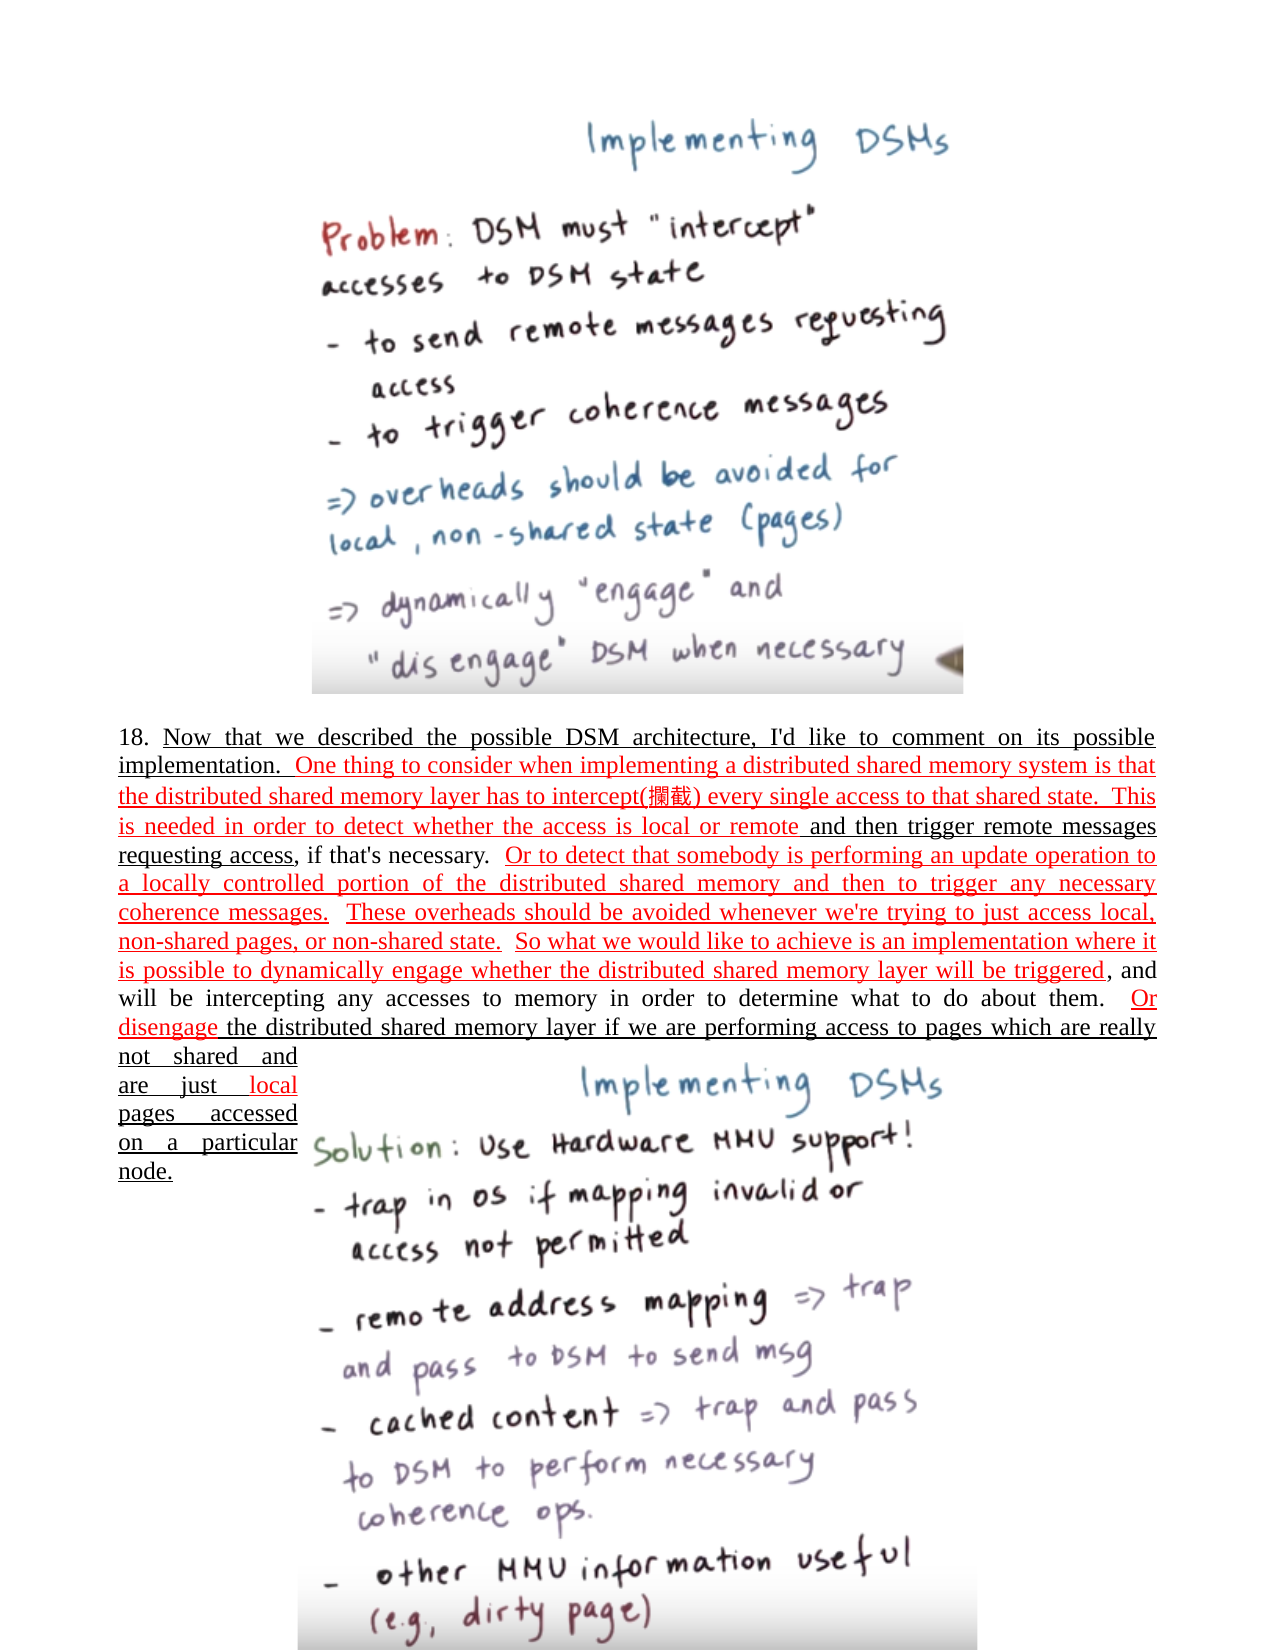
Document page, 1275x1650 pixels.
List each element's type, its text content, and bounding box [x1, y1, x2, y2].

text not shared and are just local pages accessed on a particular node. [118, 1039, 1157, 1185]
text coherence messages. These overheads should be avoided whenever we're trying to just access local, non-shared pages, or non-shared state. So what we would like to achieve is an implementation where it is possible to dynamically engage whether the distributed shared memory layer will be triggered, and will be intercepting any accesses to memory in order to determine what to do about them. Or disengage the distributed shared memory layer if we are performing access to pages which are really [118, 895, 1157, 1037]
text requesting access, if that's necessary. Or to detect that somebody is performing an update operation to a locally controlled portion of the distributed shared memory and then to trigger any necessary [118, 837, 1157, 893]
picture [311, 118, 964, 694]
text 18. Now that we described the possible DSM architecture, I'd like to comment on its possible implementation. One thing to consider when implementing a distributed shared memory system is that the distributed shared memory layer has to intercept(攔截) every single access to that shared state. This is needed in order to detect whether the access is local or remote and then trigger remote messages [118, 722, 1157, 836]
picture [297, 1062, 978, 1650]
